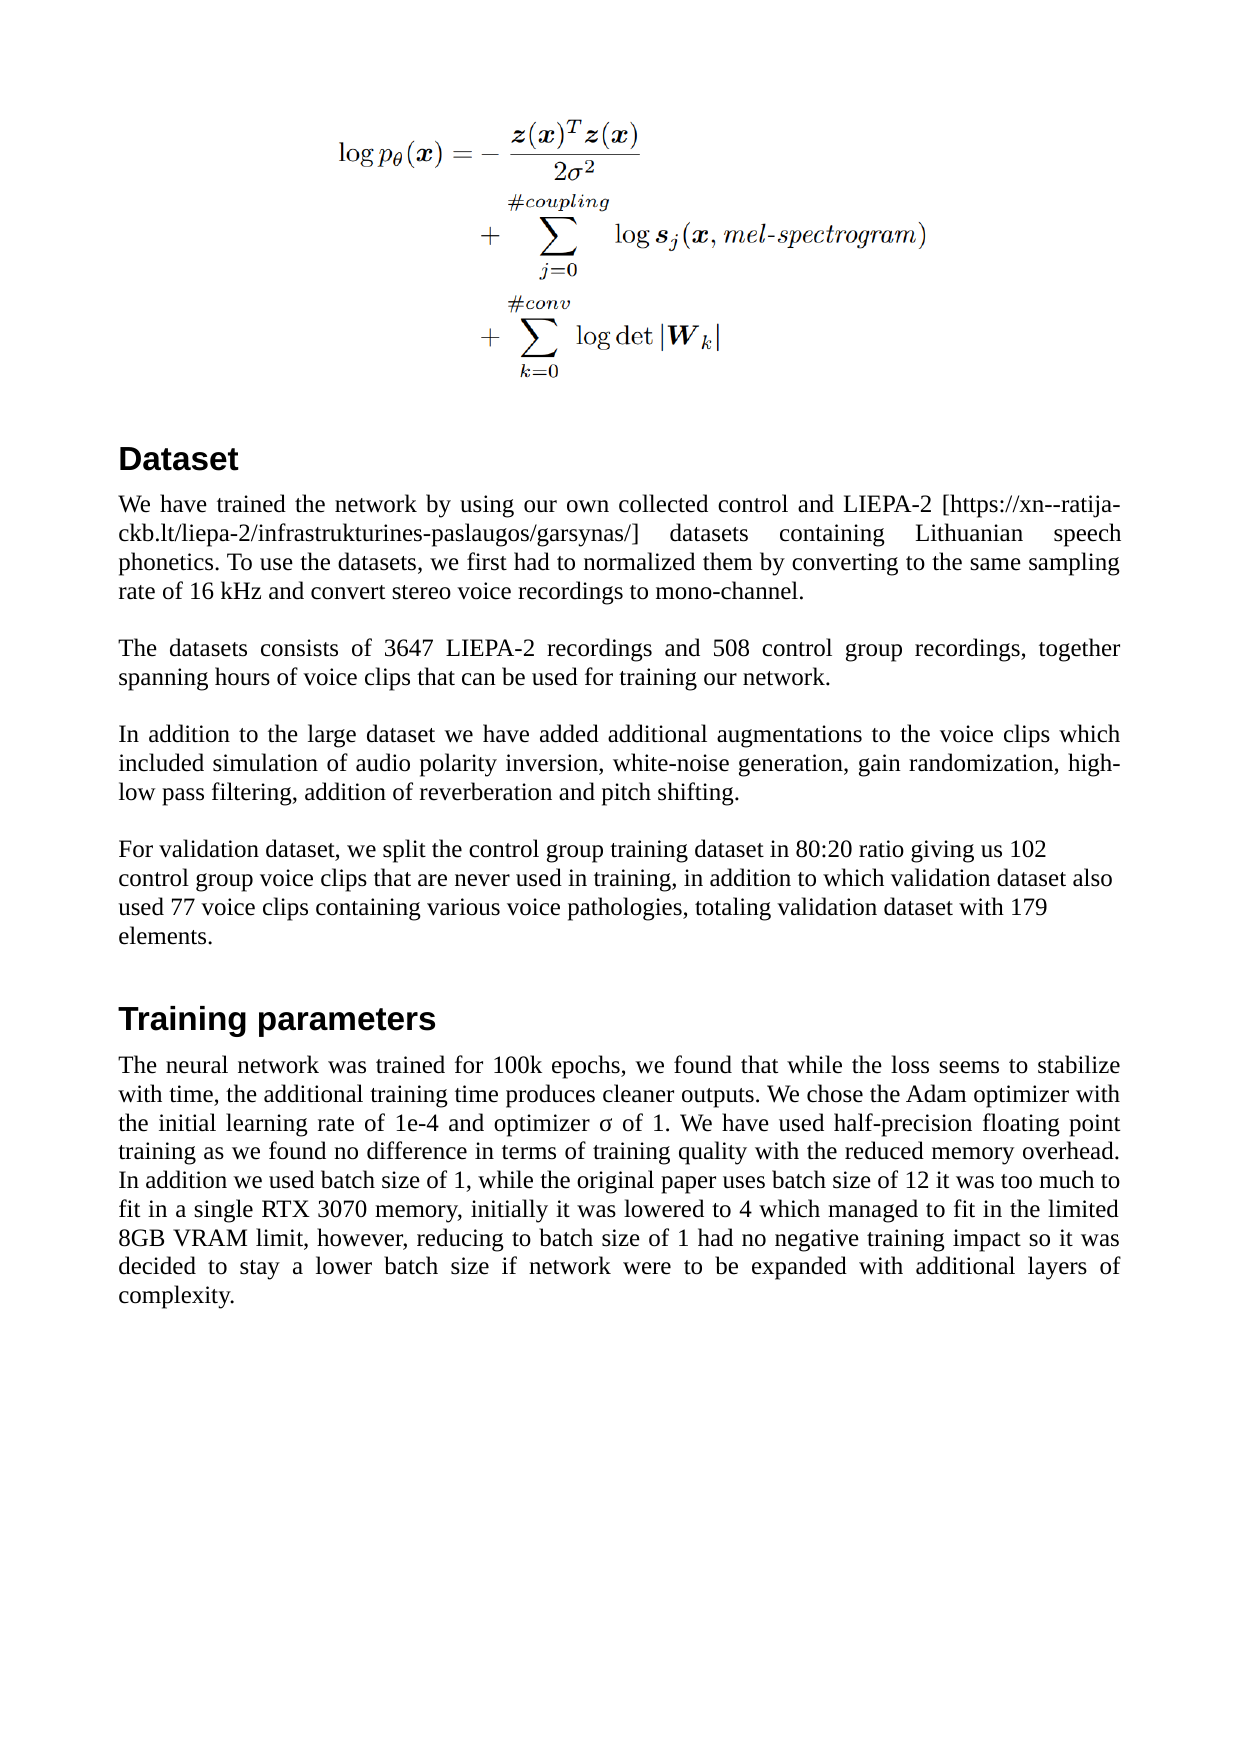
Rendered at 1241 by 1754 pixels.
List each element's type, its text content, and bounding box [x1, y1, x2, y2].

text For validation dataset, we split the control group training dataset in 80:20 ratio giving us 102 control group voice clips that are never used in training, in addition to which validation dataset also used 77 voice clips containing various voice pathologies, totaling validation dataset with 179 elements. [118, 834, 1122, 949]
text In addition to the large dataset we have added additional augmentations to the voice clips which included simulation of audio polarity inversion, white-noise generation, gain randomization, high-low pass filtering, addition of reverberation and pitch shifting. [118, 719, 1122, 806]
subtitle Dataset [118, 439, 1122, 477]
text The neural network was trained for 100k epochs, we found that while the loss seems to stabilize with time, the additional training time produces cleaner outputs. We chose the Adam optimizer with the initial learning rate of 1e-4 and optimizer σ of 1. We have used half-precision floating point training as we found no difference in terms of training quality with the reduced memory overhead. In addition we used batch size of 1, while the original paper uses batch size of 12 it was too much to fit in a single RTX 3070 memory, initially it was lowered to 4 which managed to fit in the limited 8GB VRAM limit, however, reducing to batch size of 1 had no negative training impact so it was decided to stay a lower batch size if network were to be expanded with additional layers of complexity. [118, 1050, 1122, 1309]
picture [301, 118, 940, 389]
text We have trained the network by using our own collected control and LIEPA-2 [https://xn--ratija-ckb.lt/liepa-2/infrastrukturines-paslaugos/garsynas/] datasets containing Lithuanian speech phonetics. To use the datasets, we first had to normalized them by converting to the same sampling rate of 16 kHz and convert stereo voice recordings to mono-channel. [118, 489, 1122, 604]
text The datasets consists of 3647 LIEPA-2 recordings and 508 control group recordings, together spanning hours of voice clips that can be used for training our network. [118, 633, 1122, 691]
subtitle Training parameters [118, 999, 1122, 1038]
